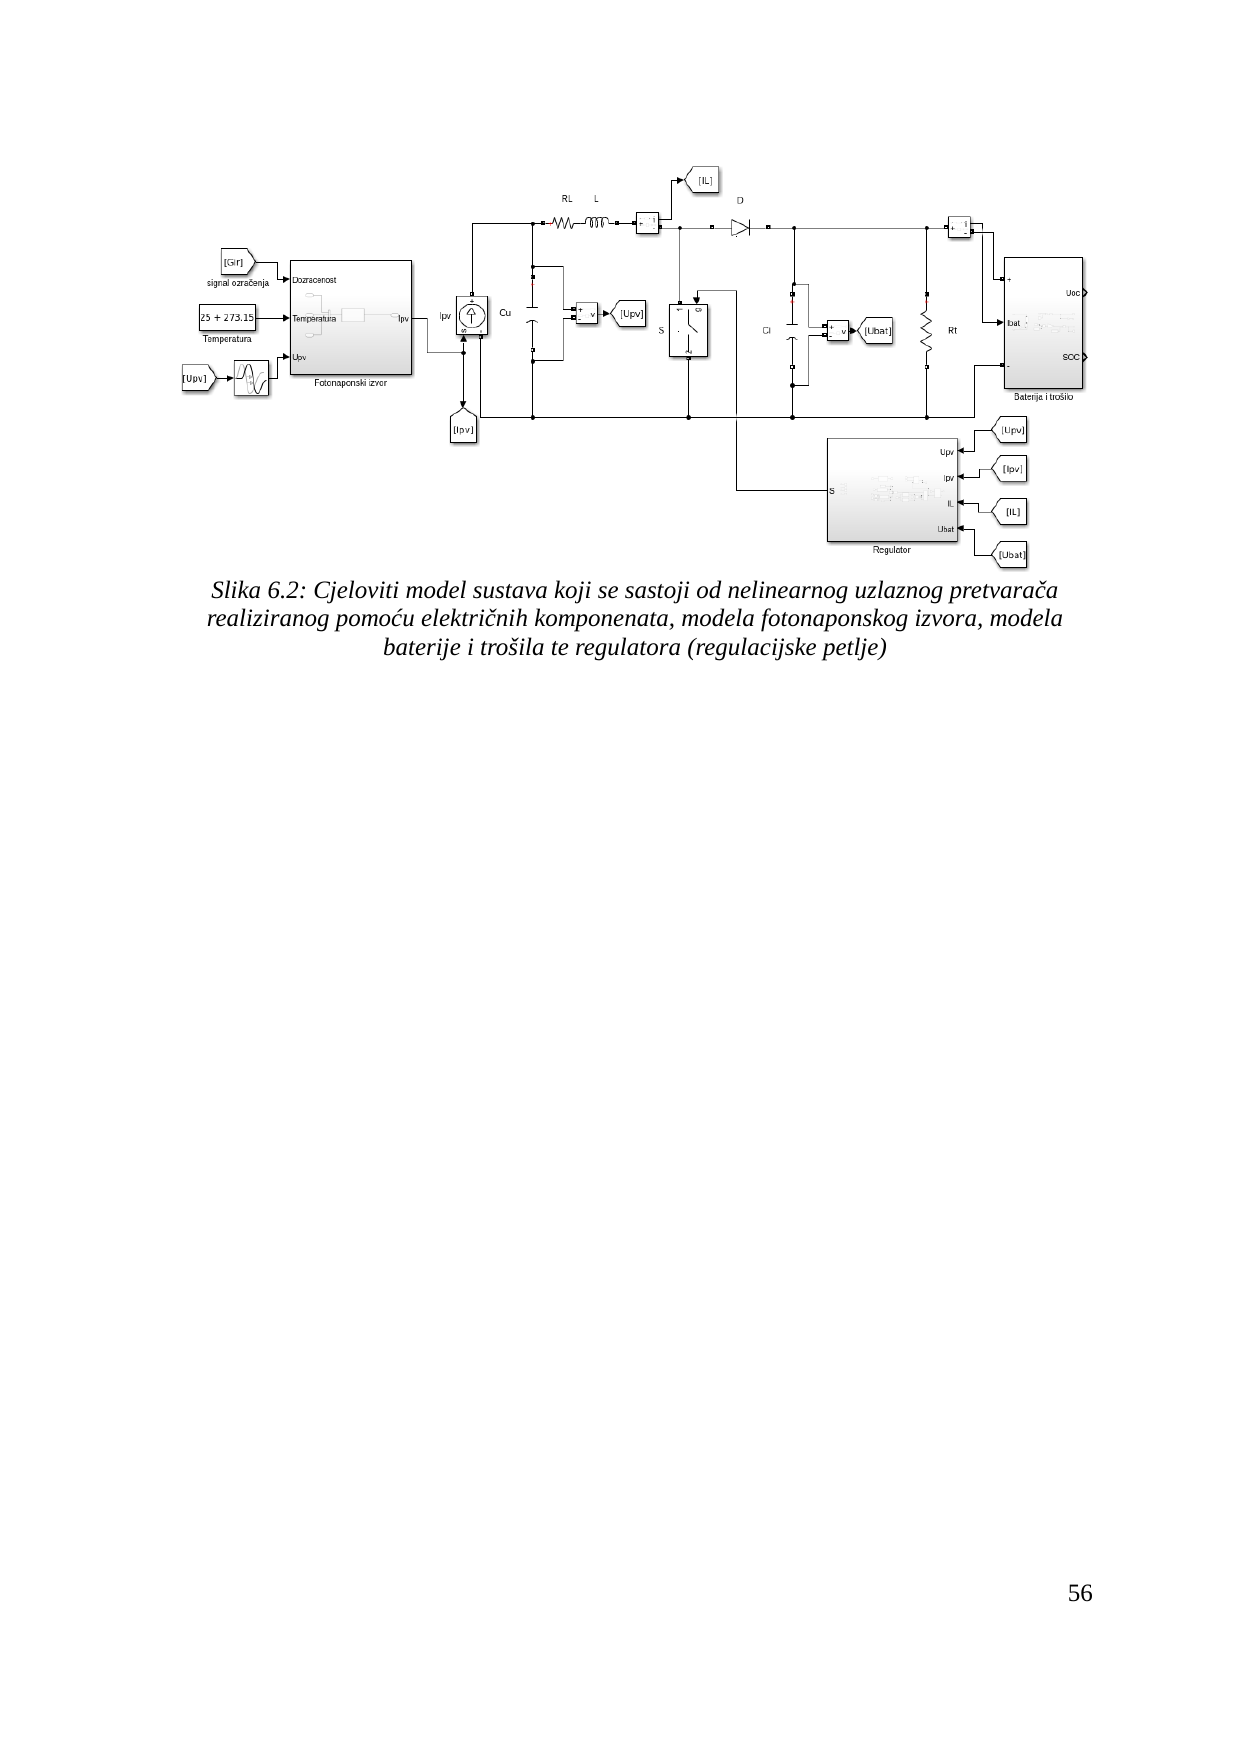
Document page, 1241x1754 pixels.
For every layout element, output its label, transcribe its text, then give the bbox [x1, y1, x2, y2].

picture [177, 160, 1093, 575]
text Slika 6.2: Cjeloviti model sustava koji se sastoji od nelinearnog uzlaznog pretvarača realiziranog pomoću električnih komponenata, modela fotonaponskog izvora, modela baterije i trošila te regulatora (regulacijske petlje) [177, 575, 1093, 661]
